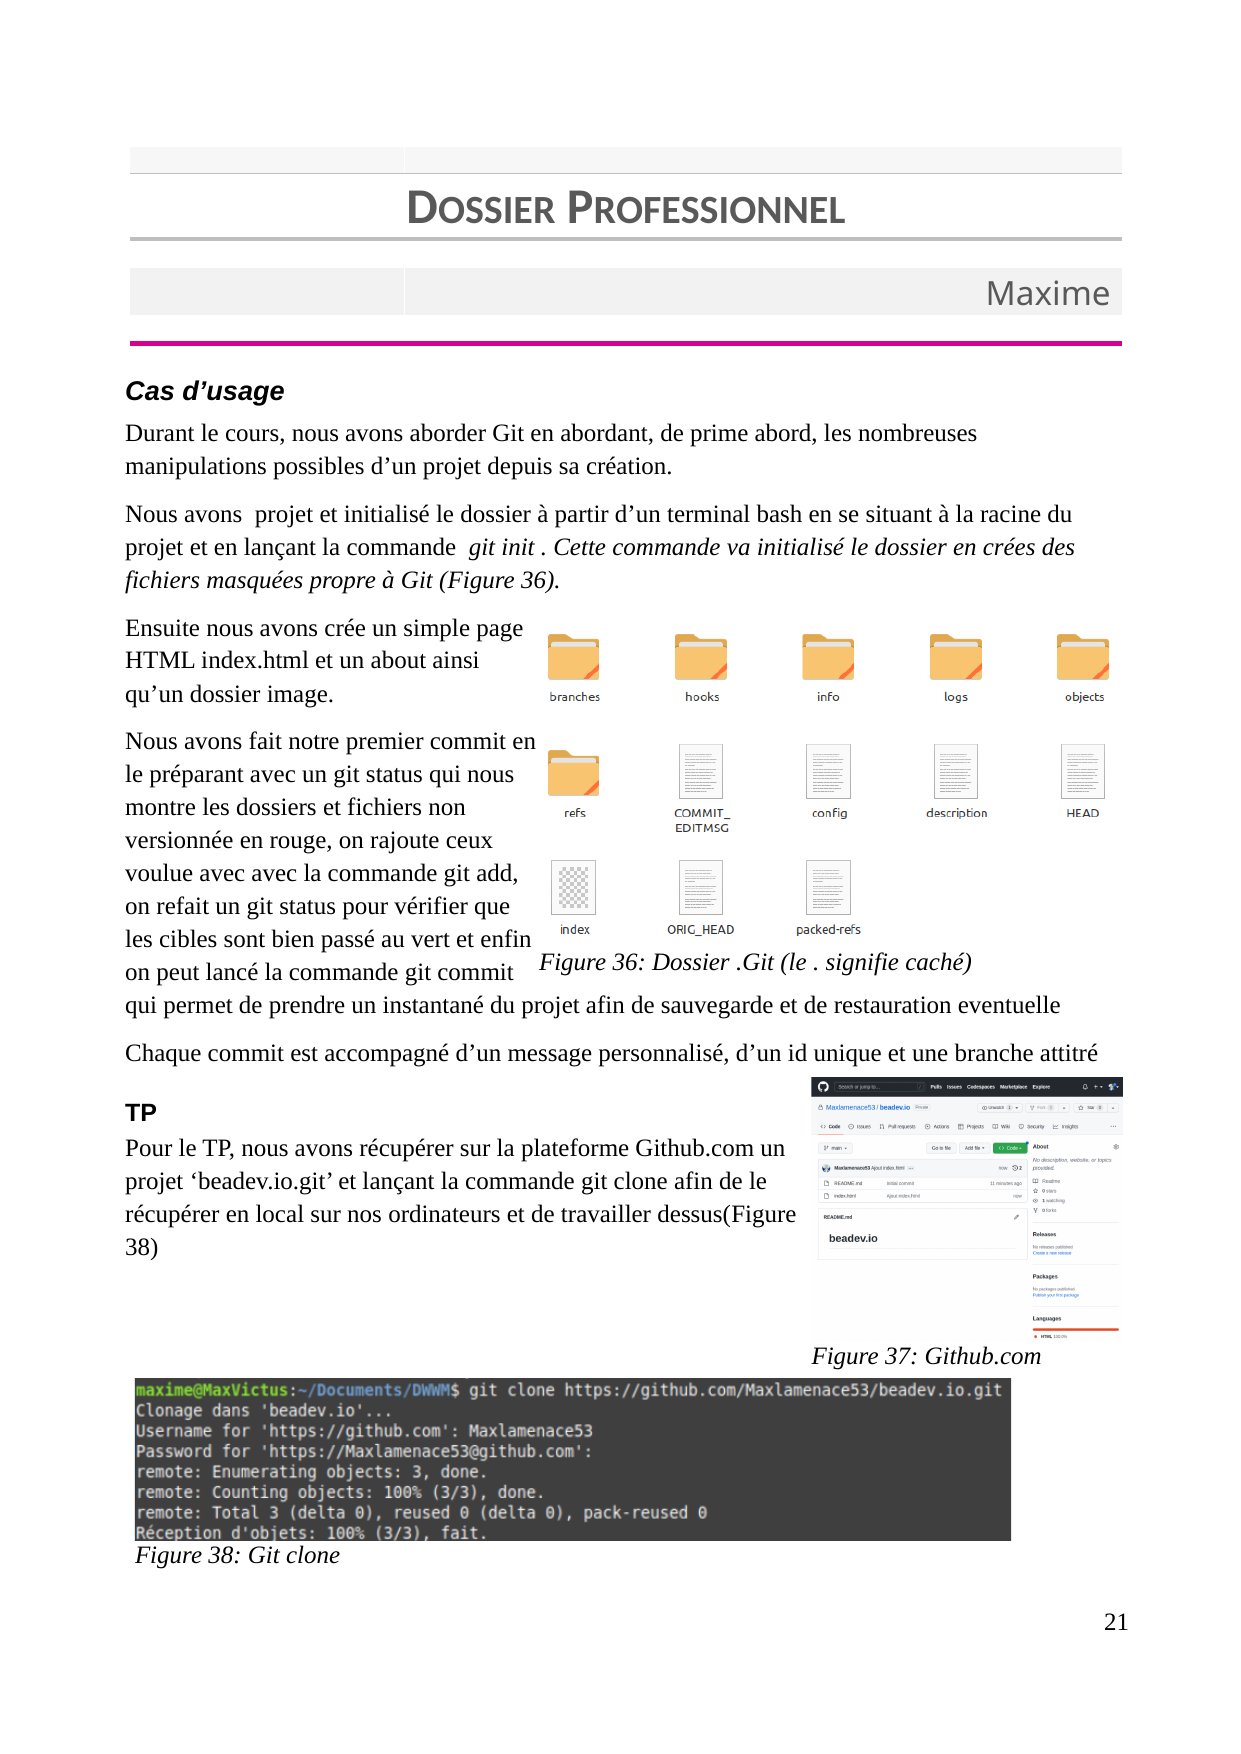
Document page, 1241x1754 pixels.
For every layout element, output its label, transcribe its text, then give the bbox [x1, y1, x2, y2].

text Pour le TP, nous avons récupérer sur la plateforme Github.com un projet ‘beadev.io.git’ et lançant la commande git clone afin de le récupérer en local sur nos ordinateurs et de travailler dessus(Figure 38) [125, 1133, 811, 1261]
subtitle Cas d’usage [125, 374, 1123, 406]
text Ensuite nous avons crée un simple page HTML index.html et un about ainsi qu’un dossier image. [125, 613, 1123, 707]
picture [134, 1378, 1012, 1541]
picture [811, 1077, 1123, 1342]
text Figure 38: Git clone [135, 1541, 1011, 1569]
text Nous avons projet et initialisé le dossier à partir d’un terminal bash en se situant à la racine du projet et en lançant la commande git init . Cette commande va initialisé le dossier en crées des fichiers masquées propre à Git (Figure 36). [125, 499, 1123, 594]
subtitle TP [125, 1098, 811, 1127]
text [135, 1366, 1011, 1378]
text Nous avons fait notre premier commit en le préparant avec un git status qui nous montre les dossiers et fichiers non versionnée en rouge, on rajoute ceux voulue avec avec la commande git add, on refait un git status pour vérifier que les cibles sont bien passé au vert et enfin on peut lancé la commande git commit qui permet de prendre un instantané du projet afin de sauvegarde et de restauration eventuelle [125, 726, 1123, 1019]
text Figure 37: Github.com [811, 1342, 1123, 1370]
text Durant le cours, nous avons aborder Git en abordant, de prime abord, les nombreuses manipulations possibles d’un projet depuis sa création. [125, 418, 1123, 480]
text Chaque commit est accompagné d’un message personnalisé, d’un id unique et une branche attitré [125, 1038, 1123, 1067]
picture [538, 625, 1116, 948]
text Figure 36: Dossier .Git (le . signifie caché) [539, 948, 1115, 976]
